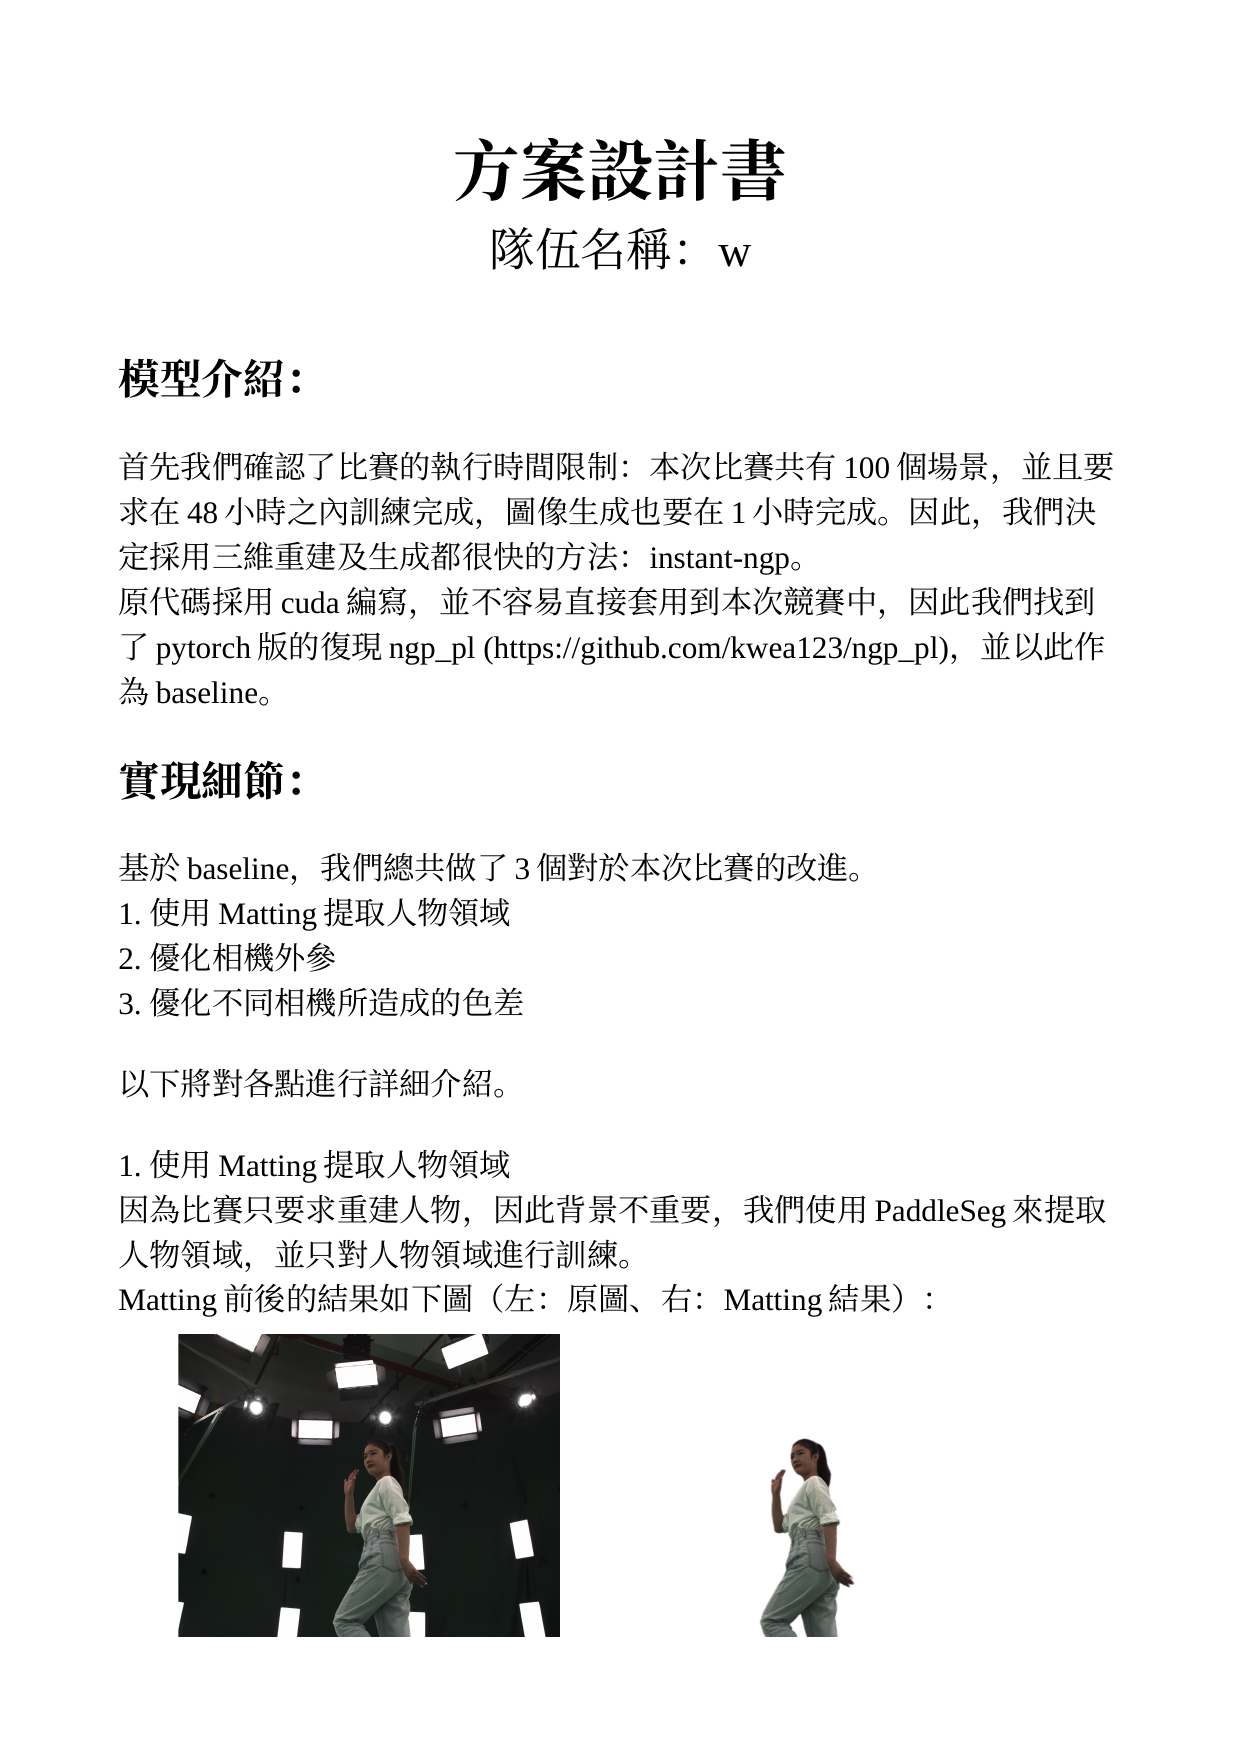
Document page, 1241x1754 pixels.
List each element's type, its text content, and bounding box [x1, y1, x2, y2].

text 方案設計書 [118, 118, 1122, 214]
text 因為比賽只要求重建人物，因此背景不重要，我們使用PaddleSeg來提取人物領域，並只對人物領域進行訓練。 [118, 1185, 1122, 1275]
text 1. 使用Matting提取人物領域 [118, 1140, 1122, 1185]
text 實現細節： [118, 748, 1122, 808]
text 原代碼採用cuda編寫，並不容易直接套用到本次競賽中，因此我們找到了pytorch版的復現ngp_pl (https://github.com/kwea123/ngp_pl)，並以此作為baseline。 [118, 577, 1122, 712]
picture [605, 1334, 988, 1637]
text 基於baseline，我們總共做了3個對於本次比賽的改進。 [118, 844, 1122, 889]
text 以下將對各點進行詳細介紹。 [118, 1059, 1122, 1104]
picture [178, 1334, 560, 1637]
text 2. 優化相機外參 [118, 934, 1122, 978]
text Matting前後的結果如下圖（左：原圖、右：Matting結果）： [118, 1275, 1122, 1320]
text 模型介紹： [118, 347, 1122, 407]
text 1. 使用Matting提取人物領域 [118, 889, 1122, 934]
text 隊伍名稱：w [118, 214, 1122, 280]
text 首先我們確認了比賽的執行時間限制：本次比賽共有100個場景，並且要求在48小時之內訓練完成，圖像生成也要在1小時完成。因此，我們決定採用三維重建及生成都很快的方法：instant-ngp。 [118, 443, 1122, 577]
text 3. 優化不同相機所造成的色差 [118, 978, 1122, 1023]
